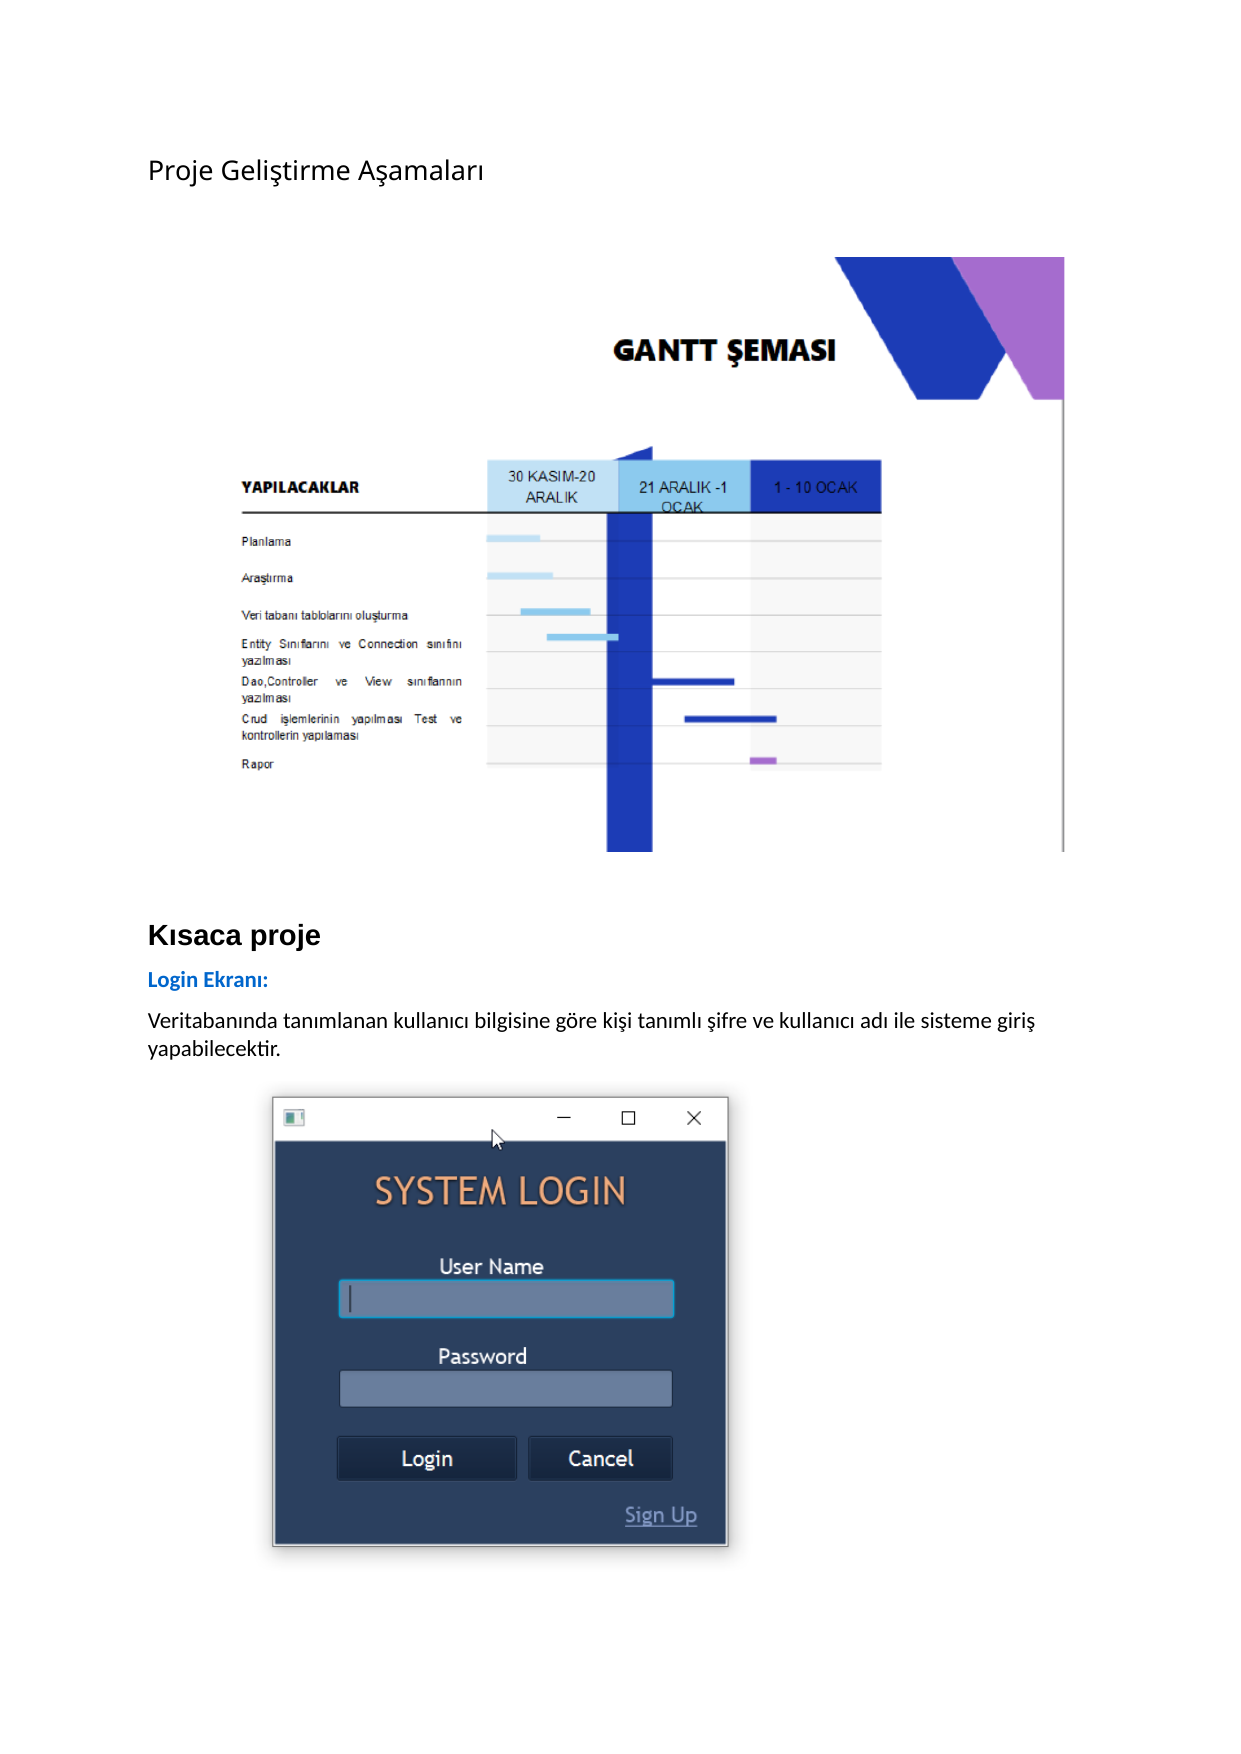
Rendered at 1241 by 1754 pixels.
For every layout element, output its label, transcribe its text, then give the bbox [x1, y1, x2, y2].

text Login Ekranı: [148, 965, 1093, 993]
subtitle Proje Geliştirme Aşamaları [148, 152, 1093, 189]
subtitle Kısaca proje [148, 918, 1093, 952]
text Veritabanında tanımlanan kullanıcı bilgisine göre kişi tanımlı şifre ve kullanıcı adı ile sisteme giriş yapabilecektir. [148, 1006, 1093, 1063]
